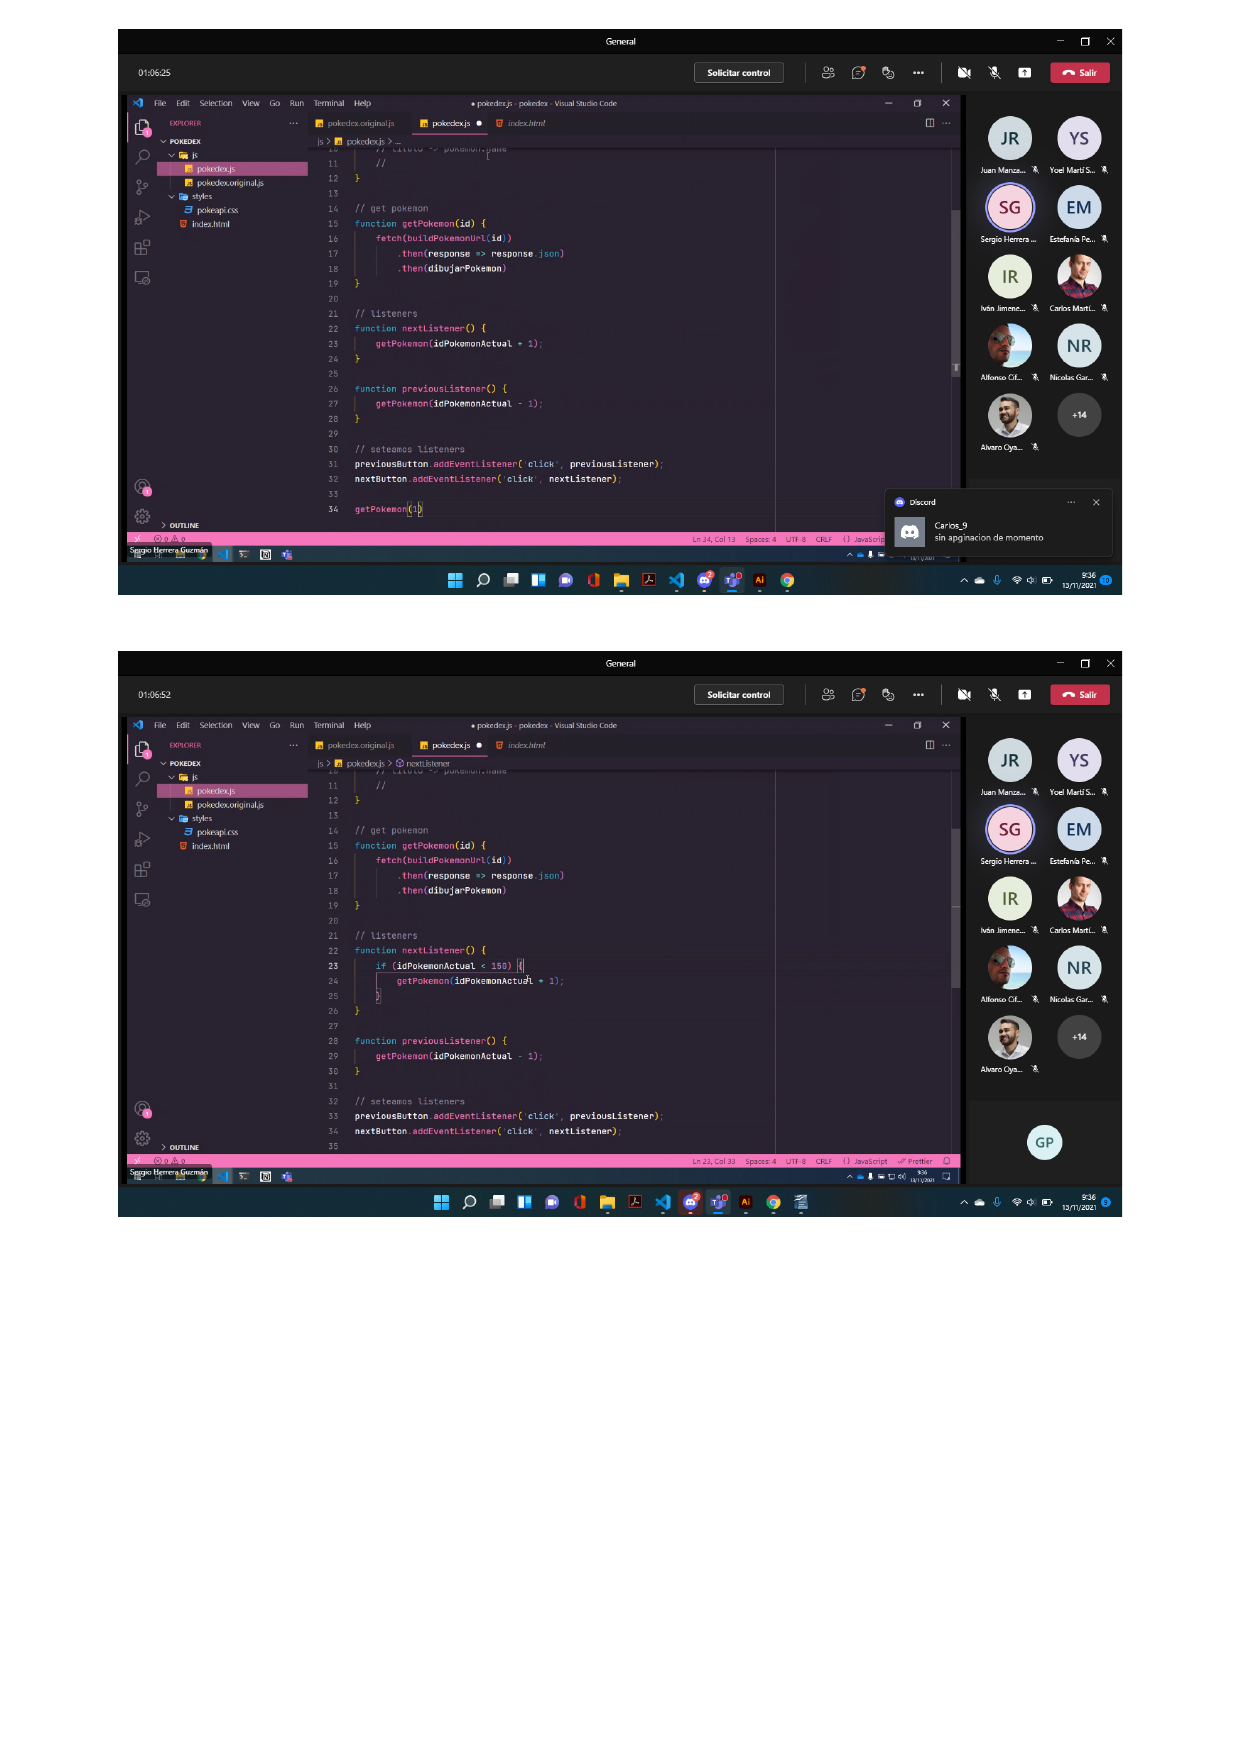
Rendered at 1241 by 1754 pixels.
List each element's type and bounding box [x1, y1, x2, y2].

picture [118, 651, 1123, 1217]
picture [118, 29, 1123, 595]
